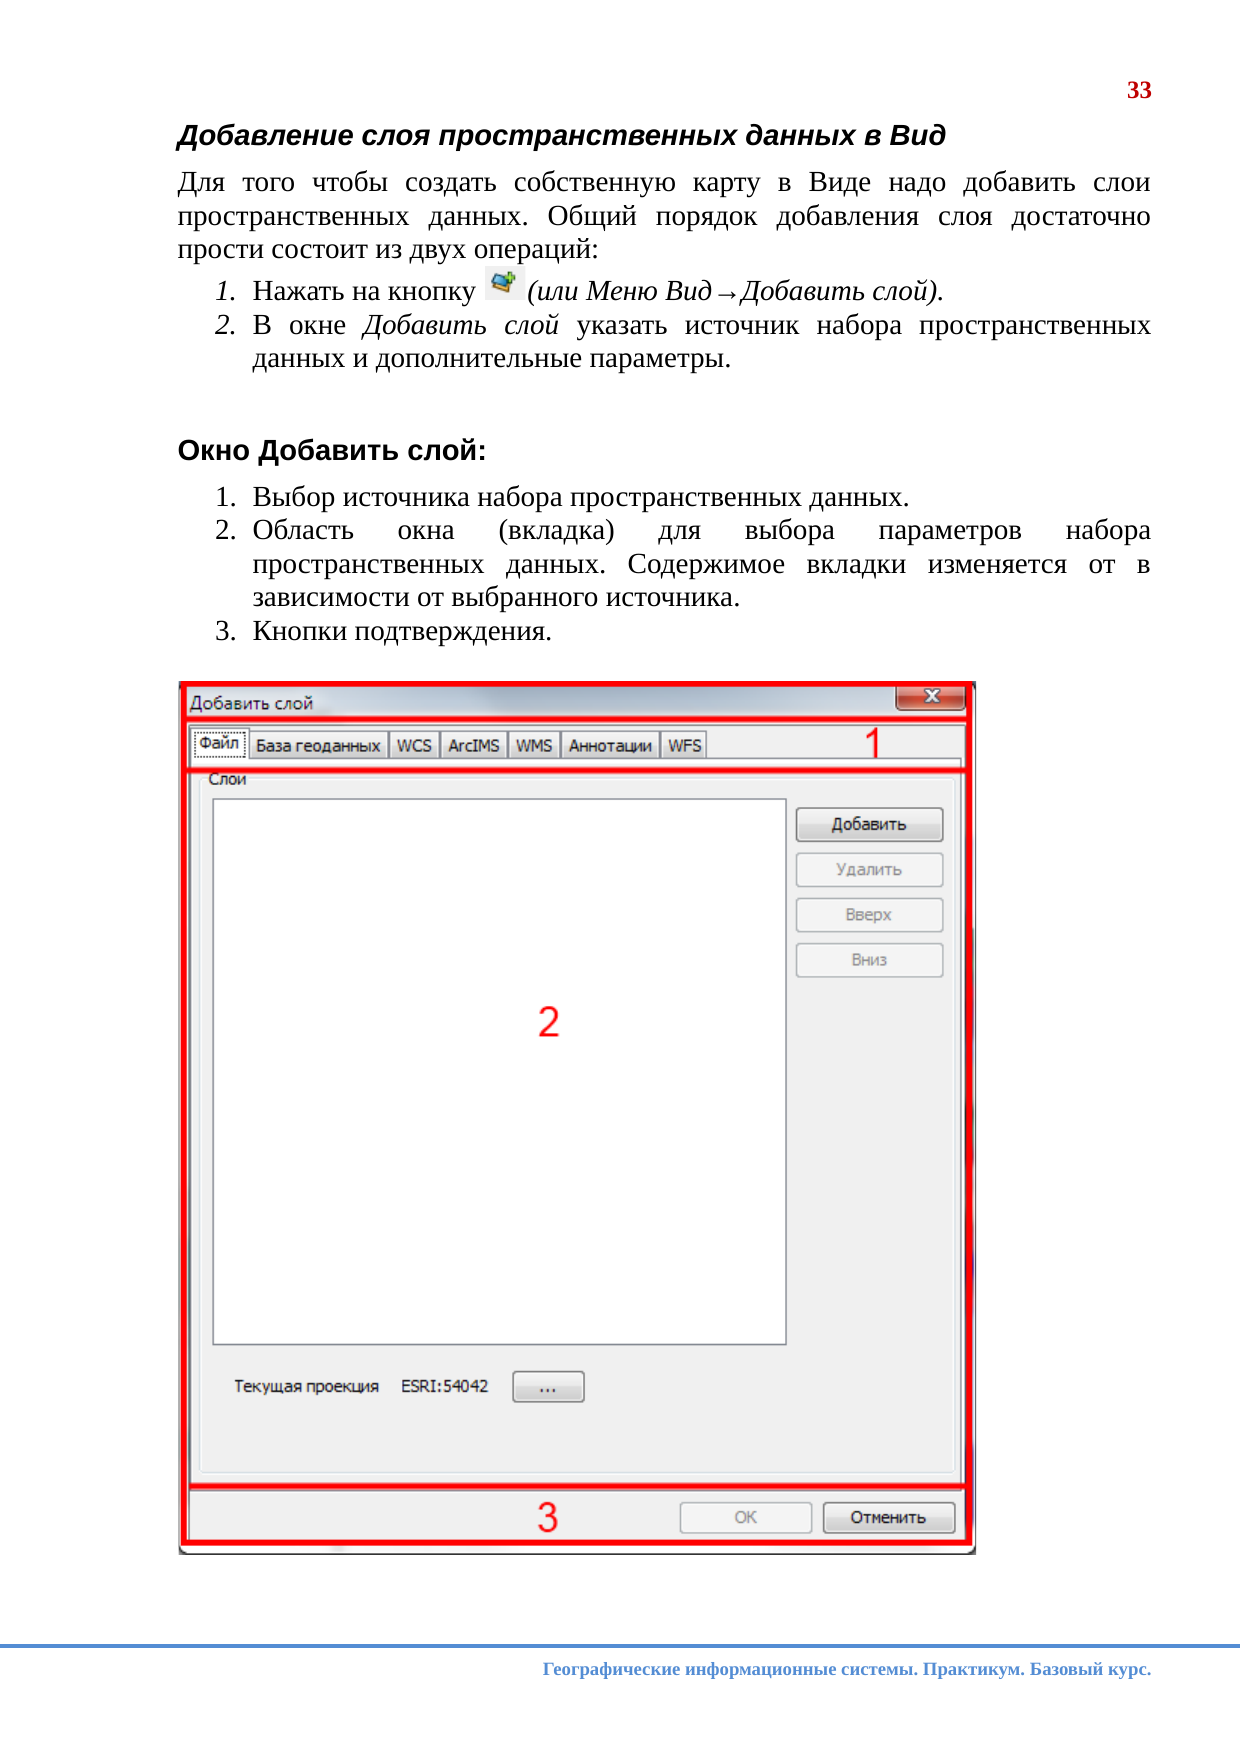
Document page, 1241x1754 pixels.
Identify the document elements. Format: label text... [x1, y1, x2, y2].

list Нажать на кнопку (или Меню Вид→Добавить слой). [215, 265, 1152, 307]
list Кнопки подтверждения. [215, 613, 1152, 646]
text Для того чтобы создать собственную карту в Виде надо добавить слои пространственных данных. Общий порядок добавления слоя достаточно прости состоит из двух операций: [177, 164, 1152, 265]
picture [485, 266, 526, 300]
list Выбор источника набора пространственных данных. [215, 479, 1152, 512]
subtitle Добавление слоя пространственных данных в Вид [177, 118, 1152, 152]
list Область окна (вкладка) для выбора параметров набора пространственных данных. Содержимое вкладки изменяется от в зависимости от выбранного источника. [215, 512, 1152, 613]
list В окне Добавить слой указать источник набора пространственных данных и дополнительные параметры. [215, 307, 1152, 374]
picture [178, 681, 977, 1555]
subtitle Окно Добавить слой: [177, 433, 1152, 466]
